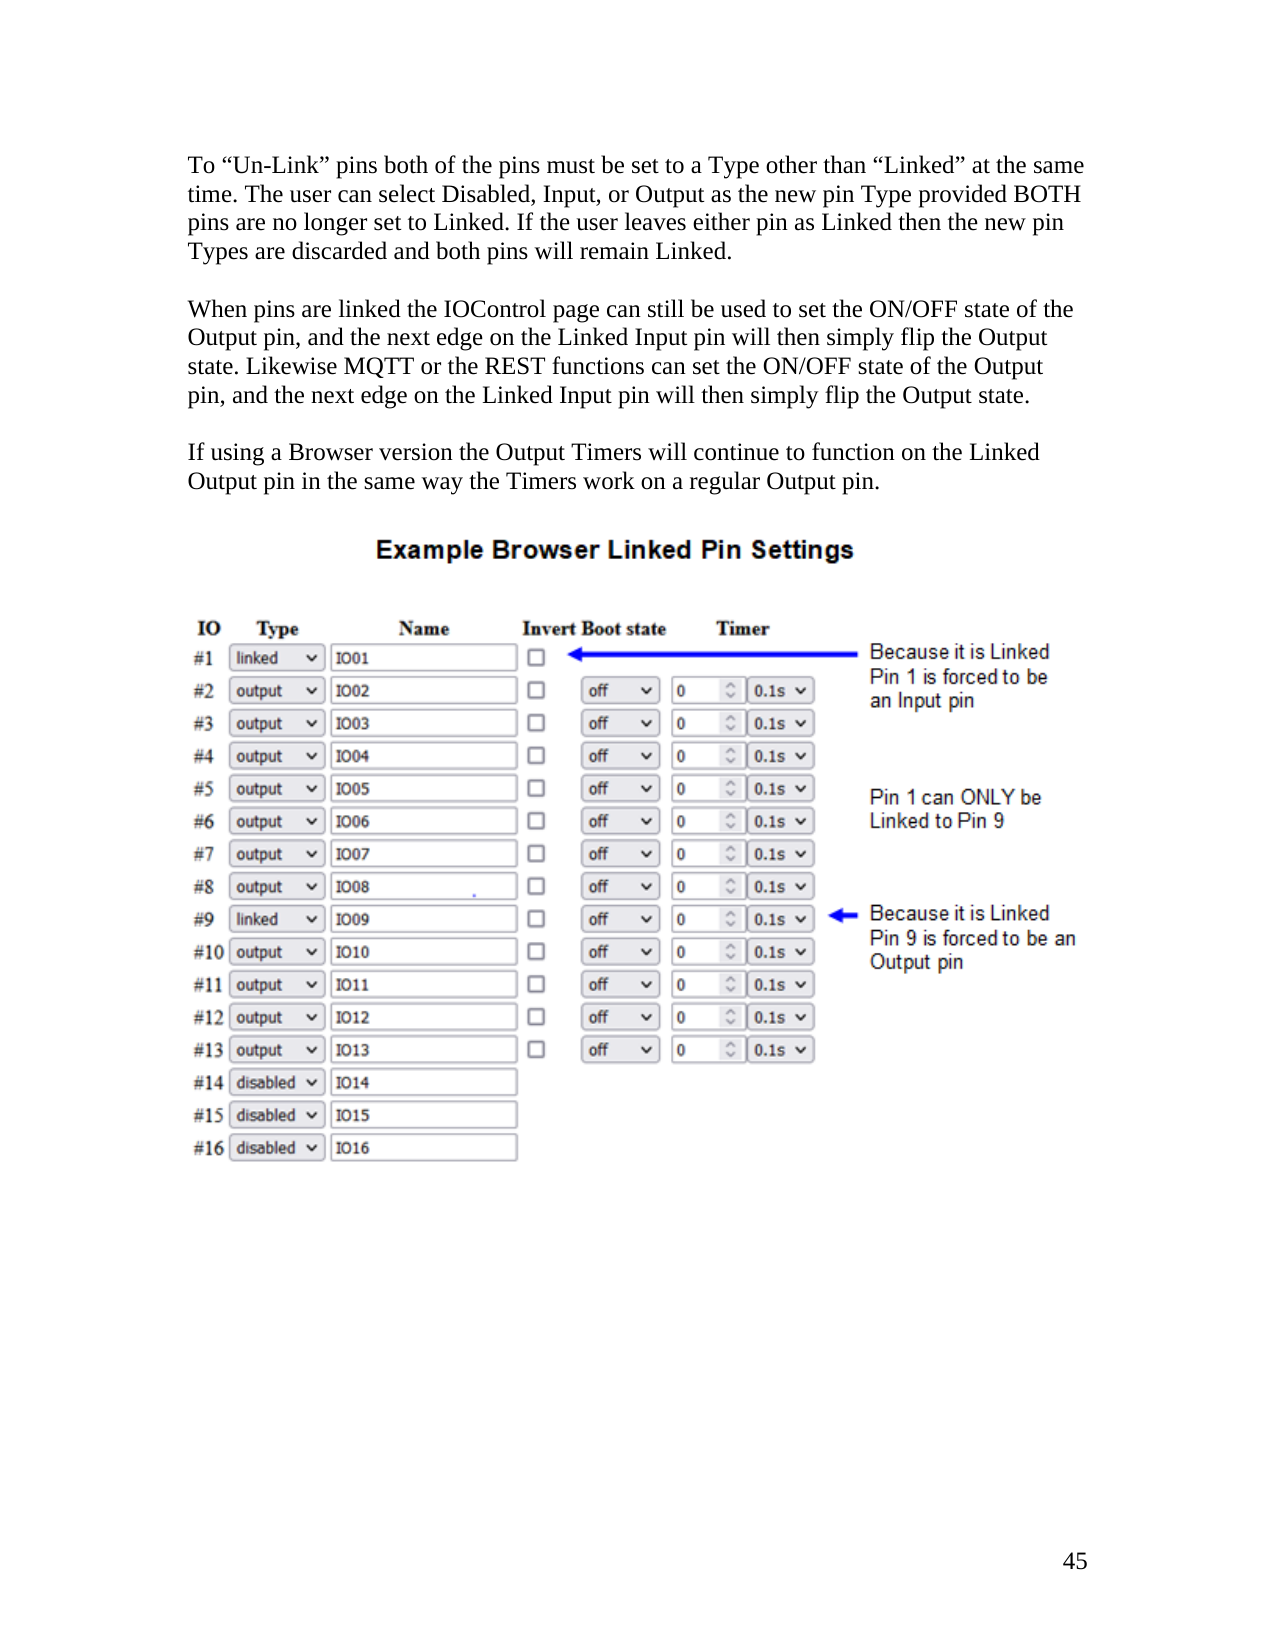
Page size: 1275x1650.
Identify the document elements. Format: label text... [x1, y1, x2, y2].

text To “Un-Link” pins both of the pins must be set to a Type other than “Linked” at the same time. The user can select Disabled, Input, or Output as the new pin Type provided BOTH pins are no longer set to Linked. If the user leaves either pin as Linked then the new pin Types are discarded and both pins will remain Linked. [187, 150, 1087, 265]
text If using a Browser version the Output Timers will continue to function on the Linked Output pin in the same way the Timers work on a regular Output pin. [187, 437, 1087, 495]
text When pins are linked the IOControl page can still be used to set the ON/OFF state of the Output pin, and the next edge on the Linked Input pin will then simply flip the Output state. Likewise MQTT or the REST functions can set the ON/OFF state of the Output pin, and the next edge on the Linked Input pin will then simply flip the Output state. [187, 294, 1087, 409]
picture [187, 523, 1089, 1168]
